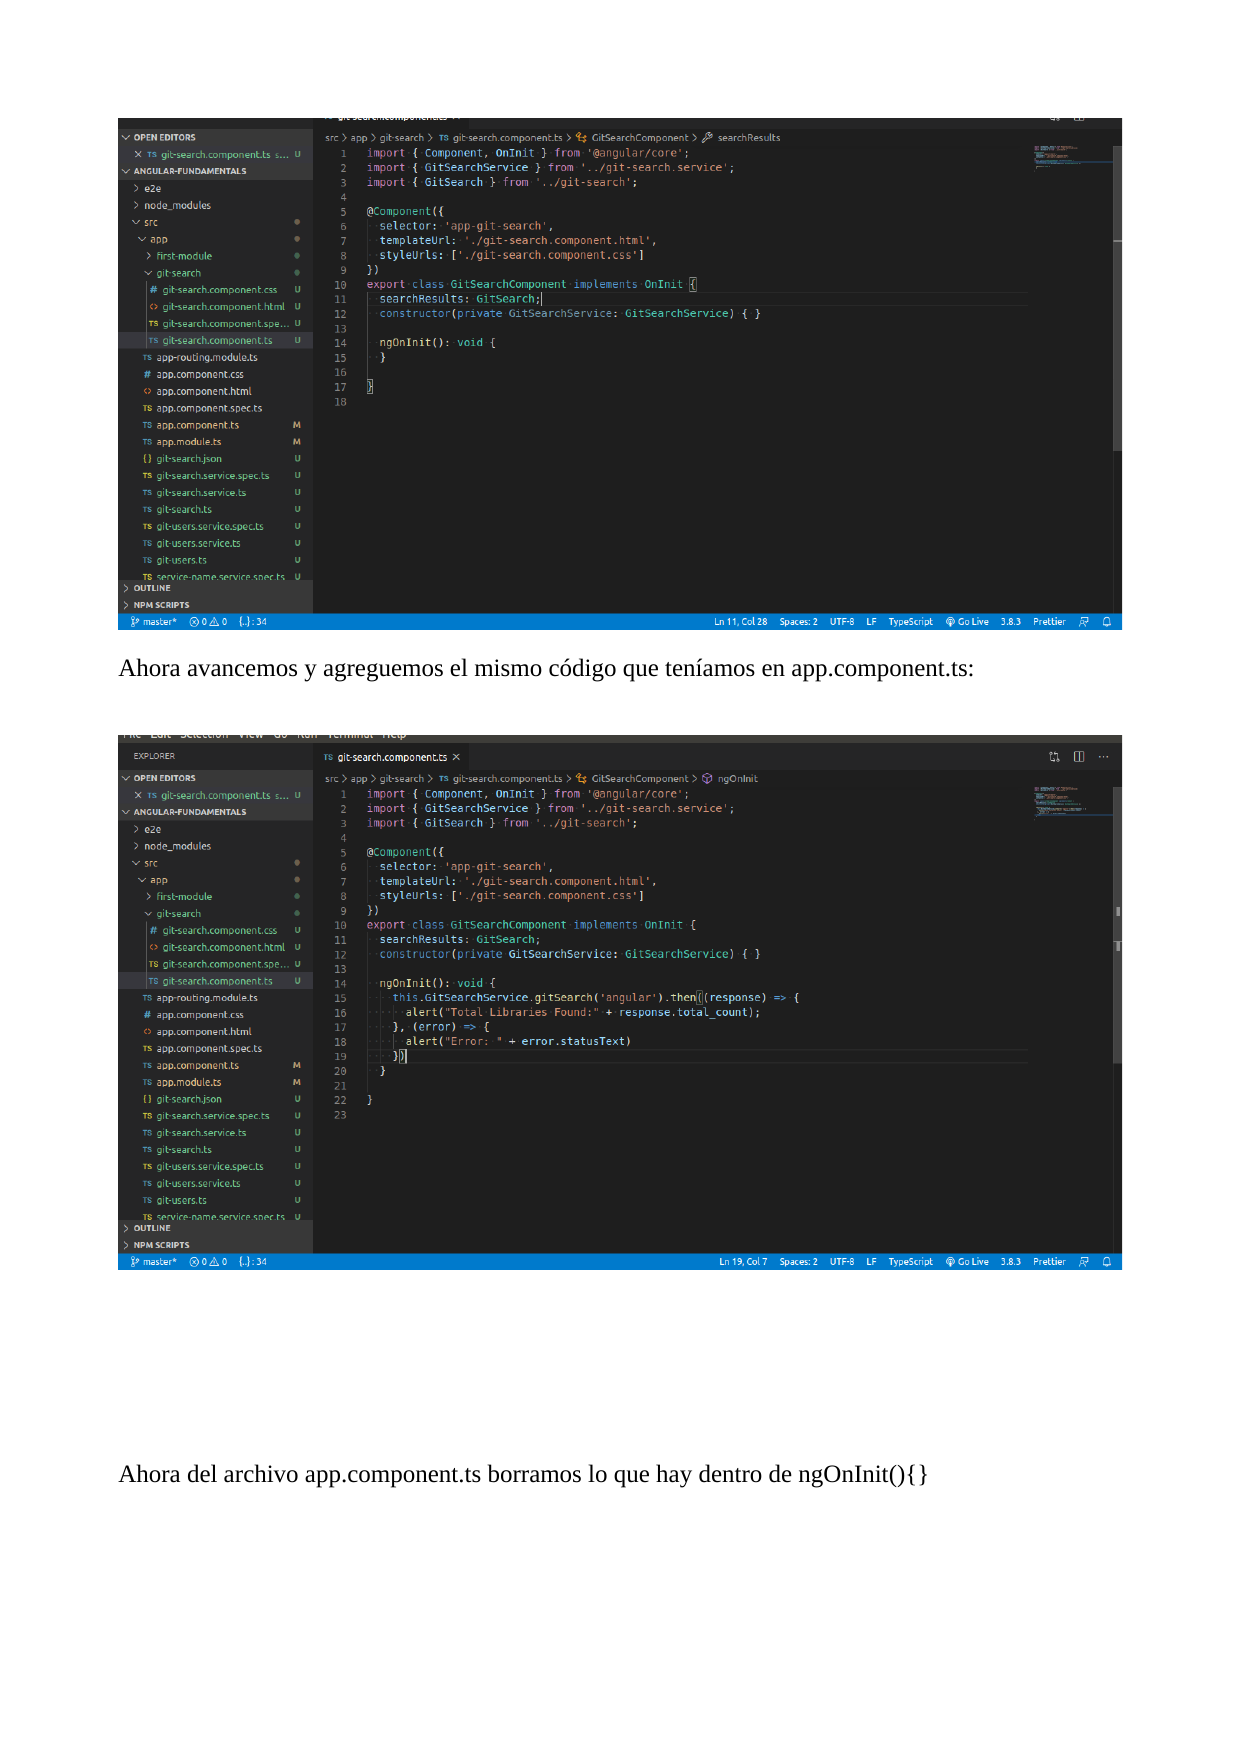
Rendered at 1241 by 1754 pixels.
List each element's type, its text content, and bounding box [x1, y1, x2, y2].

picture [118, 735, 1123, 1270]
text Ahora avancemos y agreguemos el mismo código que teníamos en app.component.ts: [118, 653, 1122, 682]
text Ahora del archivo app.component.ts borramos lo que hay dentro de ngOnInit(){} [118, 1459, 1122, 1488]
picture [118, 118, 1123, 630]
